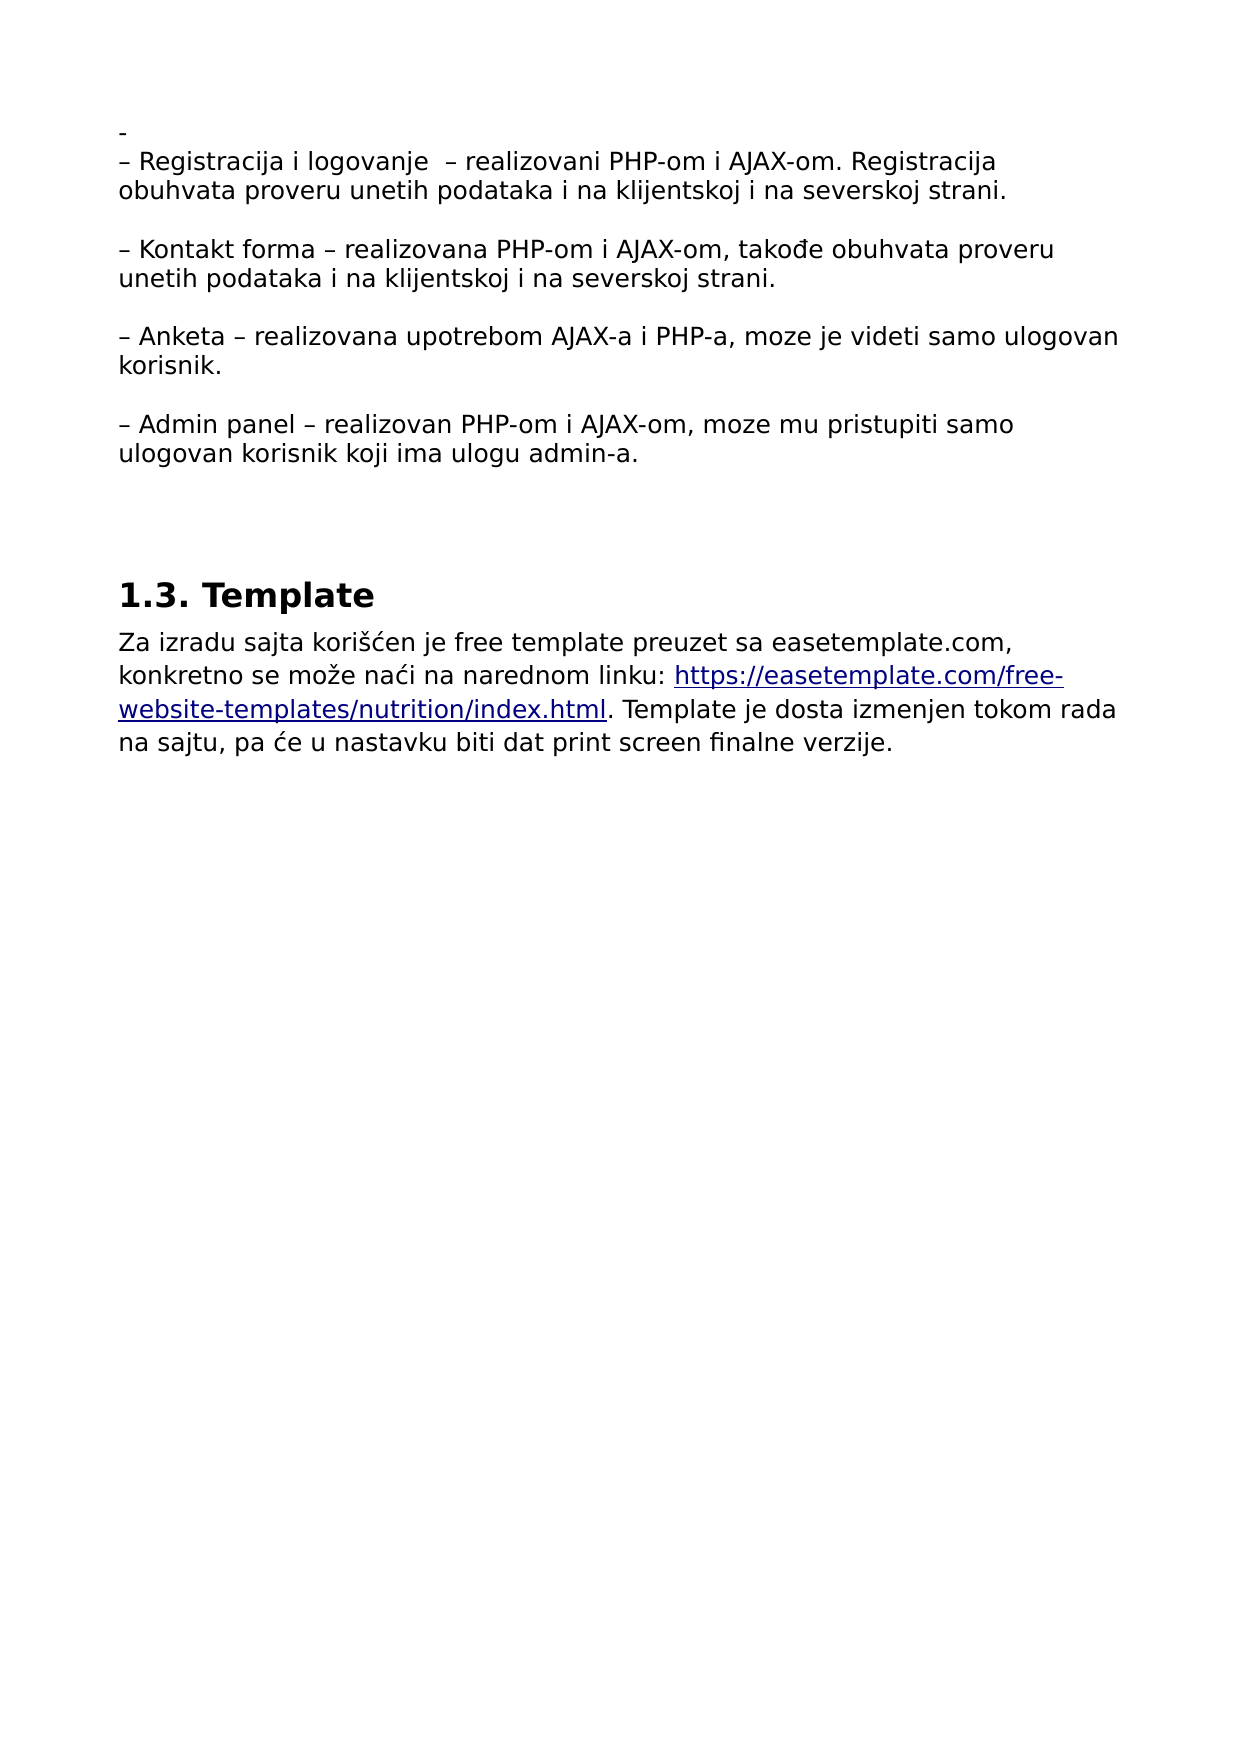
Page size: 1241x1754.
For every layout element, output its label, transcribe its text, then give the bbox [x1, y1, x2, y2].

text Za izradu sajta korišćen je free template preuzet sa easetemplate.com, konkretno se može naći na narednom linku: https://easetemplate.com/free-website-templates/nutrition/index.html. Template je dosta izmenjen tokom rada na sajtu, pa će u nastavku biti dat print screen finalne verzije. [118, 628, 1122, 758]
text – Anketa – realizovana upotrebom AJAX-a i PHP-a, moze je videti samo ulogovan korisnik. [118, 322, 1122, 381]
subtitle 1.3. Template [118, 576, 1122, 616]
text - [118, 118, 1122, 147]
text – Registracija i logovanje – realizovani PHP-om i AJAX-om. Registracija obuhvata proveru unetih podataka i na klijentskoj i na severskoj strani. [118, 147, 1122, 206]
text – Kontakt forma – realizovana PHP-om i AJAX-om, takođe obuhvata proveru unetih podataka i na klijentskoj i na severskoj strani. [118, 235, 1122, 293]
text – Admin panel – realizovan PHP-om i AJAX-om, moze mu pristupiti samo ulogovan korisnik koji ima ulogu admin-a. [118, 410, 1122, 468]
